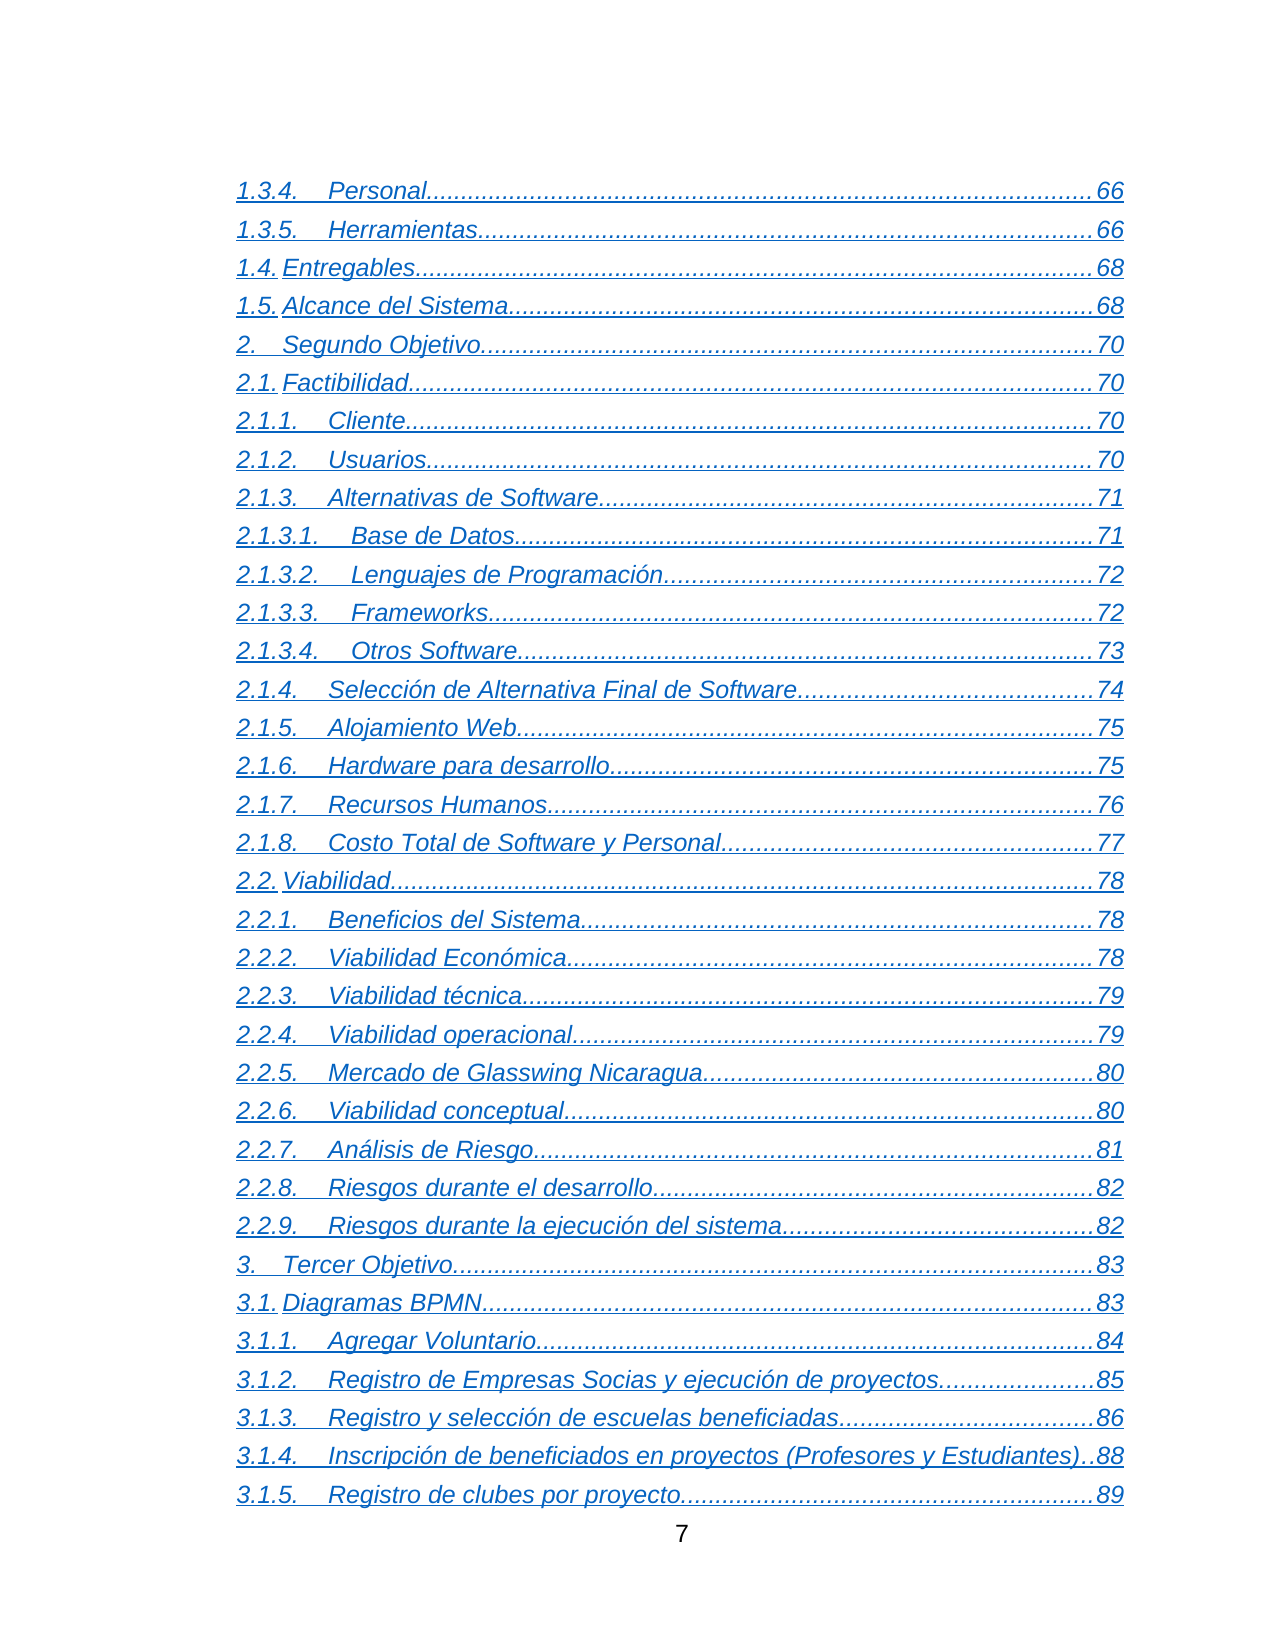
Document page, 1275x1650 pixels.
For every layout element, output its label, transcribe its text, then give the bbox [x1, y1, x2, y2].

text 2.1.3.4. Otros Software 69 [236, 637, 1127, 665]
text 3.1. Diagramas BPMN 78 [236, 1289, 1127, 1317]
text 3.1.4. Inscripción de beneficiados en proyectos (Profesores y Estudiantes) 82 [236, 1442, 1127, 1470]
text 3.1.1. Agregar Voluntario 79 [236, 1327, 1127, 1355]
text 1.5. Alcance del Sistema 64 [236, 292, 1127, 320]
text 2.1. Factibilidad 66 [236, 369, 1127, 397]
text 3.1.2. Registro de Empresas Socias y ejecución de proyectos. 80 [236, 1366, 1127, 1393]
text 1.4. Entregables 64 [236, 254, 1127, 282]
text 3. Tercer Objetivo. 78 [236, 1251, 1127, 1278]
text 2.2.2. Viabilidad Económica 74 [236, 944, 1127, 972]
text 2.1.3.2. Lenguajes de Programación 68 [236, 561, 1127, 588]
text 1.3.4. Personal 63 [236, 177, 1127, 205]
text 2.1.3.3. Frameworks 68 [236, 599, 1127, 627]
text 2.1.3. Alternativas de Software 67 [236, 484, 1127, 512]
text 2.2.5. Mercado de Glasswing Nicaragua 76 [236, 1059, 1127, 1087]
text 2.1.1. Cliente 66 [236, 407, 1127, 435]
text 1.3.5. Herramientas 63 [236, 216, 1127, 243]
text 2.2. Viabilidad 74 [236, 867, 1127, 895]
text 2.2.7. Análisis de Riesgo 76 [236, 1136, 1127, 1163]
text 2. Segundo Objetivo. 66 [236, 331, 1127, 358]
text 2.2.9. Riesgos durante la ejecución del sistema 77 [236, 1212, 1127, 1240]
text 2.1.6. Hardware para desarrollo 71 [236, 752, 1127, 780]
text 2.2.6. Viabilidad conceptual 76 [236, 1097, 1127, 1125]
text 3.1.5. Registro de clubes por proyecto. 83 [236, 1481, 1127, 1508]
text 3.1.3. Registro y selección de escuelas beneficiadas 81 [236, 1404, 1127, 1432]
text 2.1.2. Usuarios 66 [236, 446, 1127, 473]
text 2.2.1. Beneficios del Sistema 74 [236, 906, 1127, 933]
text 2.1.8. Costo Total de Software y Personal 73 [236, 829, 1127, 857]
text 2.2.3. Viabilidad técnica 75 [236, 982, 1127, 1010]
text 2.1.3.1. Base de Datos 67 [236, 522, 1127, 550]
text 2.2.8. Riesgos durante el desarrollo 77 [236, 1174, 1127, 1202]
text 2.1.4. Selección de Alternativa Final de Software 70 [236, 676, 1127, 703]
text 2.1.5. Alojamiento Web 71 [236, 714, 1127, 742]
text 2.1.7. Recursos Humanos 72 [236, 791, 1127, 818]
text 2.2.4. Viabilidad operacional 75 [236, 1021, 1127, 1048]
